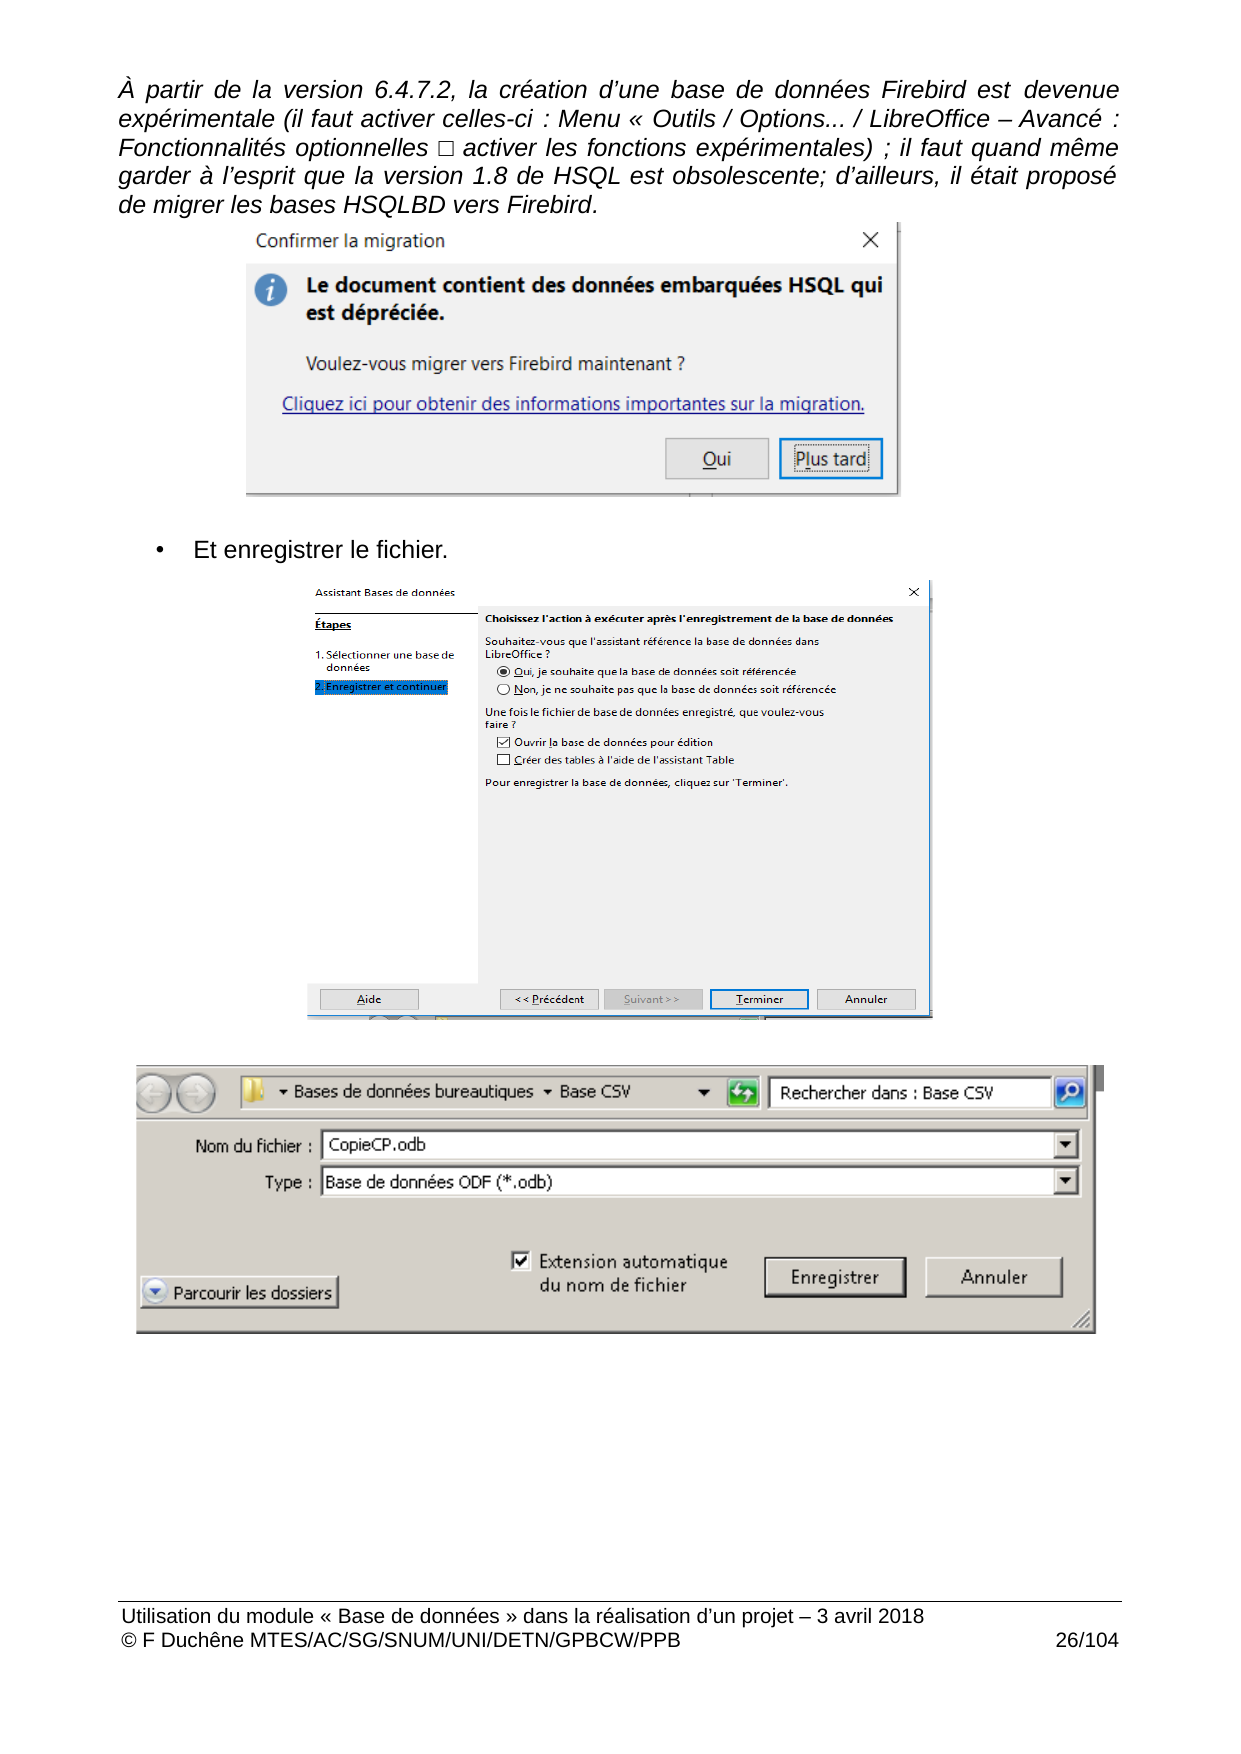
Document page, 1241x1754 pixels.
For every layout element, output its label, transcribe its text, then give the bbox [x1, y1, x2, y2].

picture [246, 222, 902, 497]
picture [136, 1065, 1104, 1334]
picture [307, 580, 933, 1020]
text À partir de la version 6.4.7.2, la création d’une base de données Firebird est devenue expérimentale (il faut activer celles-ci : Menu « Outils / Options... / LibreOffice – Avancé : Fonctionnalités optionnelles □ activer les fonctions expérimentales) ; il faut quand même garder à l’esprit que la version 1.8 de HSQL est obsolescente; d’ailleurs, il était proposé de migrer les bases HSQLBD vers Firebird. [118, 75, 1122, 219]
list Et enregistrer le fichier. [156, 535, 1122, 564]
